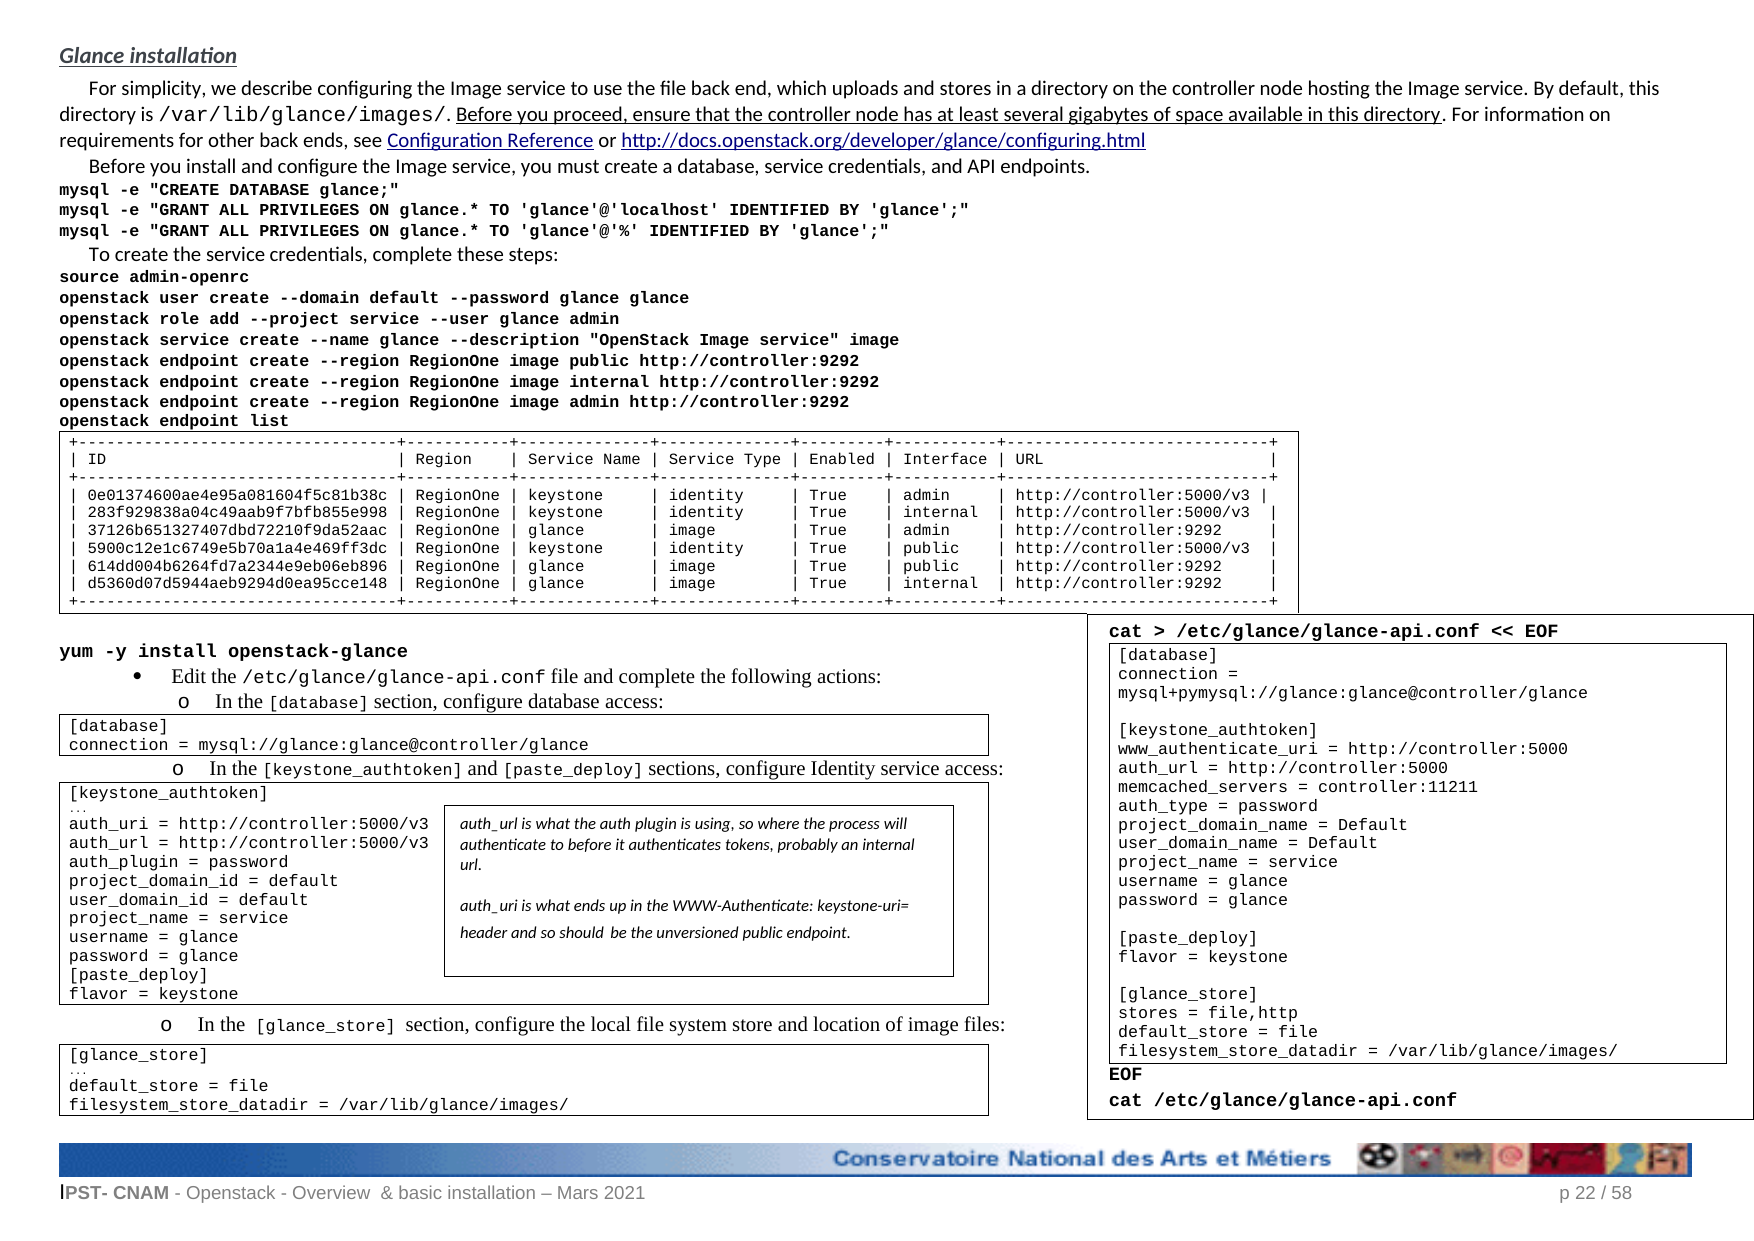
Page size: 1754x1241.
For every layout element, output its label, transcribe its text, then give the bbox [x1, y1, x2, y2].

text EOF [1108, 1064, 1727, 1086]
text [database] [1110, 644, 1726, 662]
text cat > /etc/glance/glance-api.conf << EOF [1108, 622, 1727, 643]
text cat /etc/glance/glance-api.conf [1108, 1090, 1727, 1112]
text ... [60, 1062, 988, 1074]
text | 37126b651327407dbd72210f9da52aac | RegionOne | glance | image | True | admin | http://controller:9292 | [60, 519, 1298, 537]
text username = glance [1110, 869, 1726, 888]
text Before you install and configure the Image service, you must create a database, service credentials, and API endpoints. [59, 153, 1695, 178]
text connection = mysql://glance:glance@controller/glance [60, 733, 988, 755]
text [keystone_authtoken] [1110, 719, 1726, 738]
text project_domain_id = default [60, 869, 444, 888]
text default_store = file [1110, 1020, 1726, 1039]
text [954, 869, 988, 888]
text username = glance [60, 926, 444, 944]
text filesystem_store_datadir = /var/lib/glance/images/ [1110, 1039, 1726, 1063]
text auth_uri is what ends up in the WWW-Authenticate: keystone-uri= header and so should be the unversioned public endpoint. [460, 895, 938, 944]
text source admin-openrc [59, 266, 1695, 287]
text [glance_store] [1110, 983, 1726, 1002]
text [445, 806, 953, 976]
text To create the service credentials, complete these steps: [59, 241, 1695, 266]
text auth_url = http://controller:5000/v3 [60, 831, 444, 850]
text openstack endpoint create --region RegionOne image internal http://controller:9292 [59, 370, 1695, 391]
text +----------------------------------+-----------+--------------+--------------+---------+-----------+----------------------------+ [60, 432, 1298, 449]
text password = glance [60, 944, 444, 963]
text | 283f929838a04c49aab9f7bfb855e998 | RegionOne | keystone | identity | True | internal | http://controller:5000/v3 | [60, 502, 1298, 519]
text openstack endpoint list [59, 412, 1695, 431]
text | 614dd004b6264fd7a2344e9eb06eb896 | RegionOne | glance | image | True | public | http://controller:9292 | [60, 555, 1298, 573]
list In the [database] section, configure database access: [177, 689, 1087, 714]
text password = glance [1110, 888, 1726, 910]
text openstack user create --domain default --password glance glance [59, 287, 1695, 308]
list In the [keystone_authtoken] and [paste_deploy] sections, configure Identity service access: [172, 756, 1087, 782]
list Edit the /etc/glance/glance-api.conf file and complete the following actions: [134, 663, 1087, 689]
text filesystem_store_datadir = /var/lib/glance/images/ [60, 1093, 988, 1115]
text [glance_store] [60, 1045, 988, 1062]
text www_authenticate_uri = http://controller:5000 [1110, 738, 1726, 756]
text [database] [60, 715, 988, 733]
text stores = file,http [1110, 1002, 1726, 1020]
text openstack endpoint create --region RegionOne image public http://controller:9292 [59, 349, 1695, 370]
text [954, 926, 988, 944]
text [954, 907, 988, 926]
text ... [60, 801, 988, 813]
text +----------------------------------+-----------+--------------+--------------+---------+-----------+----------------------------+ [60, 466, 1298, 484]
text | 0e01374600ae4e95a081604f5c81b38c | RegionOne | keystone | identity | True | admin | http://controller:5000/v3 | [60, 484, 1298, 502]
text project_name = service [60, 907, 444, 926]
text | ID | Region | Service Name | Service Type | Enabled | Interface | URL | [60, 449, 1298, 466]
text mysql -e "GRANT ALL PRIVILEGES ON glance.* TO 'glance'@'localhost' IDENTIFIED BY 'glance';" [59, 199, 1695, 220]
text | d5360d07d5944aeb9294d0ea95cce148 | RegionOne | glance | image | True | internal | http://controller:9292 | [60, 573, 1298, 590]
text connection = mysql+pymysql://glance:glance@controller/glance [1110, 662, 1726, 703]
text mysql -e "GRANT ALL PRIVILEGES ON glance.* TO 'glance'@'%' IDENTIFIED BY 'glance';" [59, 220, 1695, 241]
text auth_plugin = password [60, 850, 444, 869]
text [1088, 615, 1753, 1119]
text openstack endpoint create --region RegionOne image admin http://controller:9292 [59, 391, 1695, 412]
text user_domain_id = default [60, 888, 444, 907]
text [954, 850, 988, 869]
text [954, 888, 988, 907]
text openstack service create --name glance --description "OpenStack Image service" image [59, 329, 1695, 349]
text yum -y install openstack-glance [59, 642, 1087, 663]
text flavor = keystone [60, 982, 988, 1004]
text Glance installation [59, 41, 1695, 69]
text auth_uri = http://controller:5000/v3 [60, 813, 444, 831]
text [954, 944, 988, 963]
text mysql -e "CREATE DATABASE glance;" [59, 178, 1695, 199]
text user_domain_name = Default [1110, 832, 1726, 851]
text [paste_deploy] [1110, 926, 1726, 945]
text For simplicity, we describe configuring the Image service to use the file back end, which uploads and stores in a directory on the controller node hosting the Image service. By default, this directory is /var/lib/glance/images/. Before you proceed, ensure that the controller node has at least several gigabytes of space available in this directory. For information on requirements for other back ends, see Configuration Reference or http://docs.openstack.org/developer/glance/configuring.html [59, 76, 1695, 153]
text [keystone_authtoken] [60, 783, 988, 801]
text auth_url = http://controller:5000 [1110, 756, 1726, 775]
text project_name = service [1110, 851, 1726, 869]
list In the [glance_store] section, configure the local file system store and location of image files: [160, 1012, 1087, 1037]
text memcached_servers = controller:11211 [1110, 775, 1726, 794]
text auth_url is what the auth plugin is using, so where the process will authenticate to before it authenticates tokens, probably an internal url. [460, 814, 938, 874]
text | 5900c12e1c6749e5b70a1a4e469ff3dc | RegionOne | keystone | identity | True | public | http://controller:5000/v3 | [60, 537, 1298, 555]
text default_store = file [60, 1074, 988, 1093]
text openstack role add --project service --user glance admin [59, 308, 1695, 329]
text +----------------------------------+-----------+--------------+--------------+---------+-----------+----------------------------+ [60, 590, 1753, 614]
text [paste_deploy] [60, 963, 988, 982]
text project_domain_name = Default [1110, 813, 1726, 832]
text flavor = keystone [1110, 945, 1726, 967]
text auth_type = password [1110, 794, 1726, 813]
